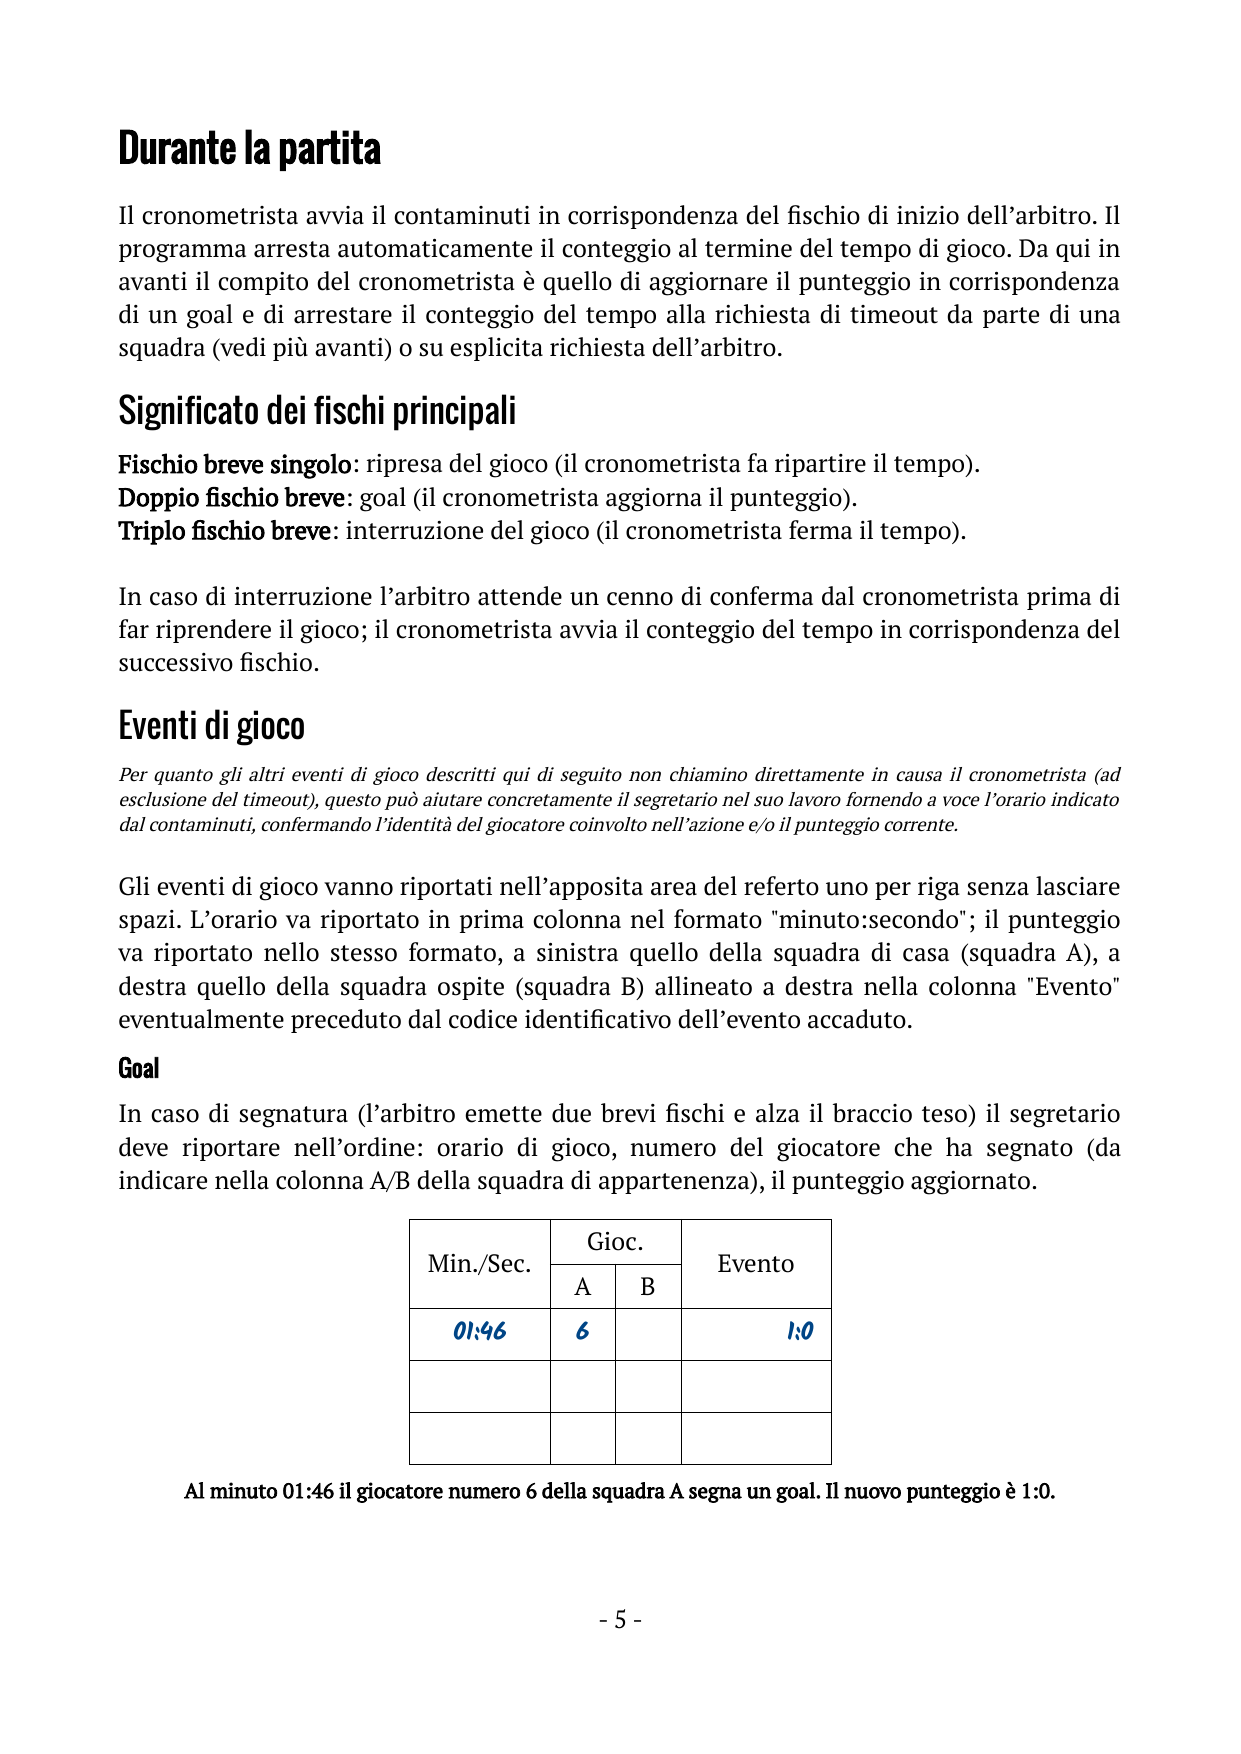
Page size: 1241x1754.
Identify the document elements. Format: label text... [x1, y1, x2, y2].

text Al minuto 01:46 il giocatore numero 6 della squadra A segna un goal. Il nuovo punteggio è 1:0. [118, 1476, 1122, 1504]
table_cell 01:46 [410, 1309, 550, 1360]
table_cell [551, 1413, 615, 1464]
table_cell [616, 1309, 681, 1360]
table_cell [410, 1413, 550, 1464]
subtitle Eventi di gioco [118, 699, 1122, 749]
table_cell [682, 1361, 831, 1412]
table_cell A [551, 1265, 615, 1308]
table_cell 1:0 [682, 1309, 831, 1360]
table_cell [616, 1413, 681, 1464]
table_cell [551, 1361, 615, 1412]
table_cell [682, 1413, 831, 1464]
text Triplo fischio breve: interruzione del gioco (il cronometrista ferma il tempo). [118, 513, 1122, 546]
table_header Min./Sec. [410, 1220, 550, 1308]
text Per quanto gli altri eventi di gioco descritti qui di seguito non chiamino direttamente in causa il cronometrista (ad esclusione del timeout), questo può aiutare concretamente il segretario nel suo lavoro fornendo a voce lʼorario indicato dal contaminuti, confermando lʼidentità del giocatore coinvolto nellʼazione e/o il punteggio corrente. [118, 762, 1122, 836]
table_cell 6 [551, 1309, 615, 1360]
text In caso di segnatura (l’arbitro emette due brevi fischi e alza il braccio teso) il segretario deve riportare nellʼordine: orario di gioco, numero del giocatore che ha segnato (da indicare nella colonna A/B della squadra di appartenenza), il punteggio aggiornato. [118, 1097, 1122, 1196]
table_cell [616, 1361, 681, 1412]
text Fischio breve singolo: ripresa del gioco (il cronometrista fa ripartire il tempo). [118, 447, 1122, 480]
table_cell B [616, 1265, 681, 1308]
subtitle Durante la partita [118, 118, 1122, 174]
text Il cronometrista avvia il contaminuti in corrispondenza del fischio di inizio dellʼarbitro. Il programma arresta automaticamente il conteggio al termine del tempo di gioco. Da qui in avanti il compito del cronometrista è quello di aggiornare il punteggio in corrispondenza di un goal e di arrestare il conteggio del tempo alla richiesta di timeout da parte di una squadra (vedi più avanti) o su esplicita richiesta dellʼarbitro. [118, 198, 1122, 364]
text In caso di interruzione lʼarbitro attende un cenno di conferma dal cronometrista prima di far riprendere il gioco; il cronometrista avvia il conteggio del tempo in corrispondenza del successivo fischio. [118, 579, 1122, 679]
subtitle Significato dei fischi principali [118, 385, 1122, 434]
text Doppio fischio breve: goal (il cronometrista aggiorna il punteggio). [118, 480, 1122, 513]
text Gli eventi di gioco vanno riportati nellʼapposita area del referto uno per riga senza lasciare spazi. Lʼorario va riportato in prima colonna nel formato "minuto:secondo"; il punteggio va riportato nello stesso formato, a sinistra quello della squadra di casa (squadra A), a destra quello della squadra ospite (squadra B) allineato a destra nella colonna "Evento" eventualmente preceduto dal codice identificativo dellʼevento accaduto. [118, 869, 1122, 1035]
subtitle Goal [118, 1050, 1122, 1084]
table_cell [410, 1361, 550, 1412]
table_header Evento [682, 1220, 831, 1308]
table_header Gioc. [551, 1220, 681, 1263]
